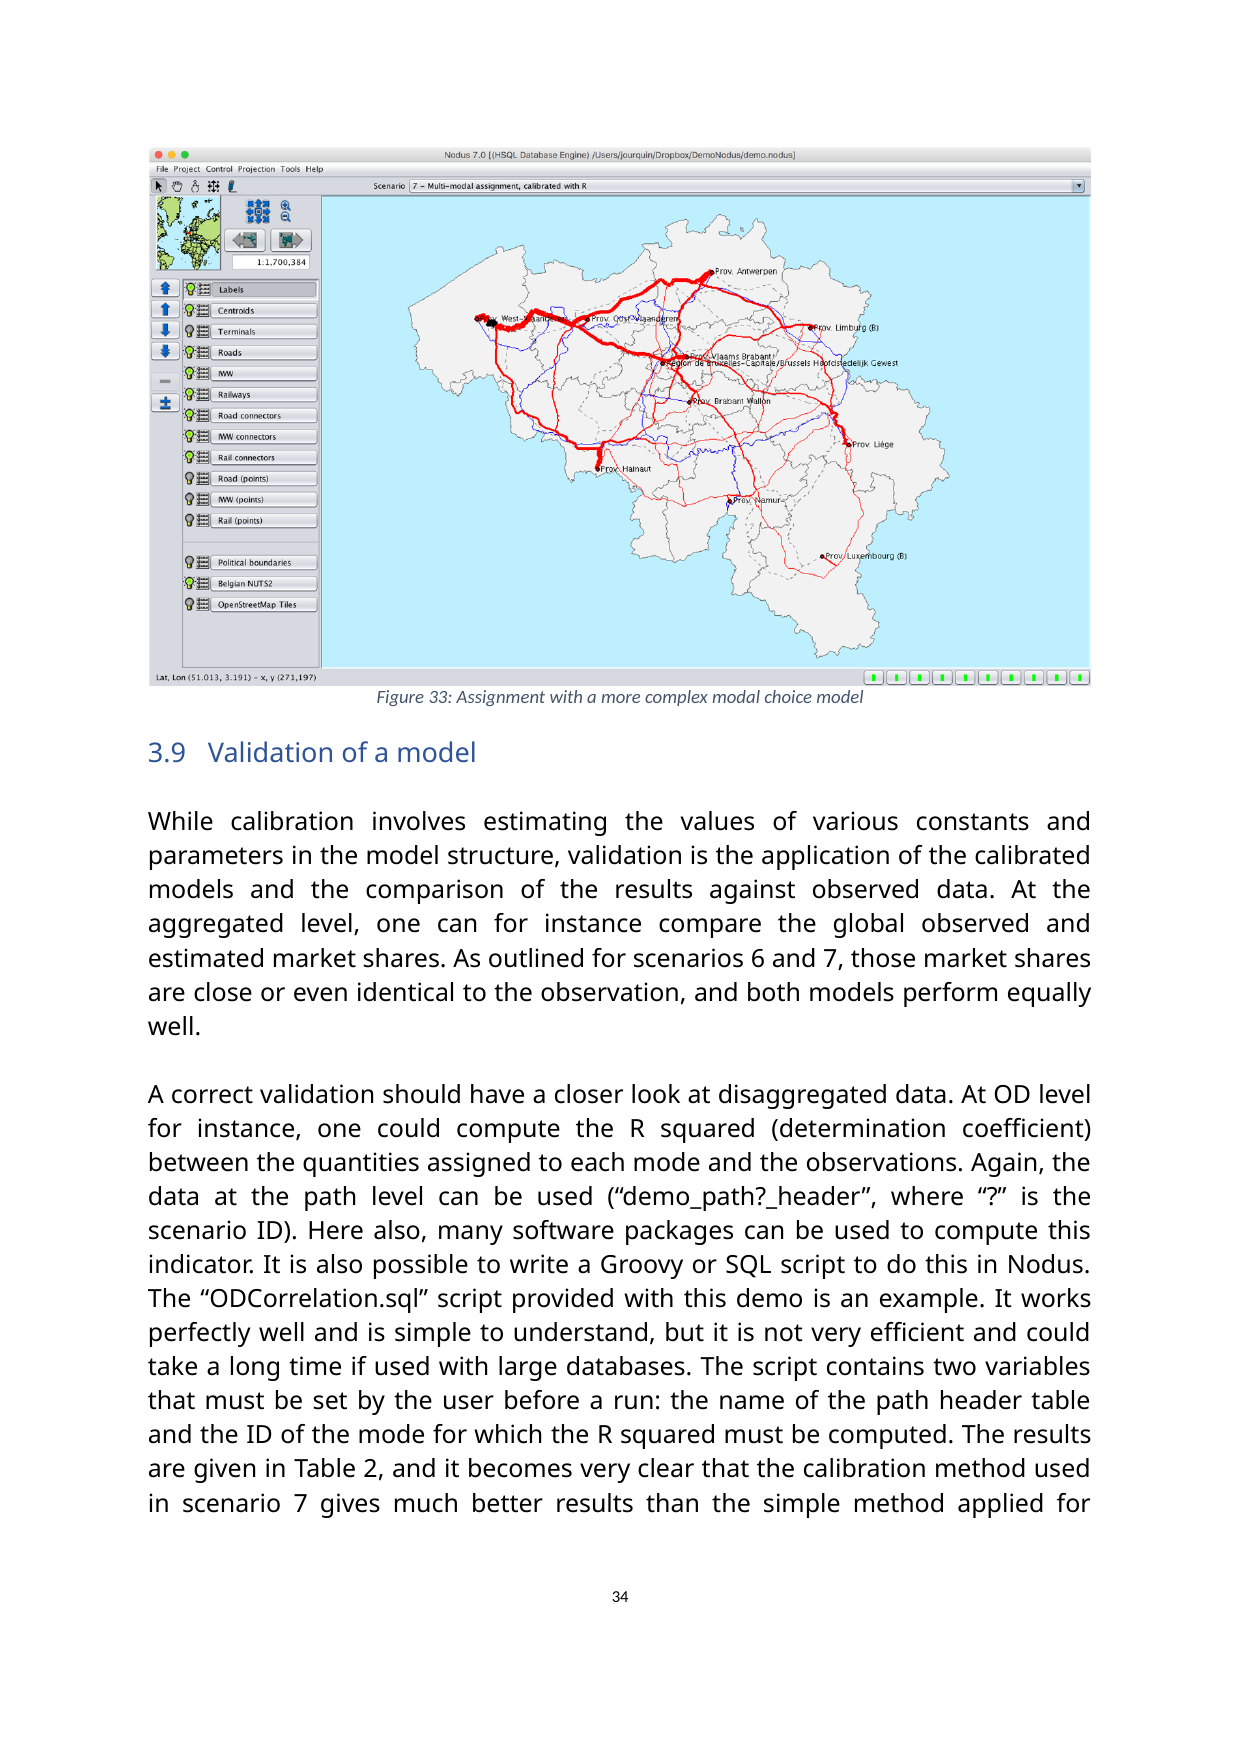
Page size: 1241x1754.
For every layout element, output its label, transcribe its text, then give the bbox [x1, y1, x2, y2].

text A correct validation should have a closer look at disaggregated data. At OD level for instance, one could compute the R squared (determination coefficient) between the quantities assigned to each mode and the observations. Again, the data at the path level can be used (“demo_path?_header”, where “?” is the scenario ID). Here also, many software packages can be used to compute this indicator. It is also possible to write a Groovy or SQL script to do this in Nodus. The “ODCorrelation.sql” script provided with this demo is an example. It works perfectly well and is simple to understand, but it is not very efficient and could take a long time if used with large databases. The script contains two variables that must be set by the user before a run: the name of the path header table and the ID of the mode for which the R squared must be computed. The results are given in Table 2, and it becomes very clear that the calibration method used in scenario 7 gives much better results than the simple method applied for [148, 1076, 1093, 1519]
text While calibration involves estimating the values of various constants and parameters in the model structure, validation is the application of the calibrated models and the comparison of the results against observed data. At the aggregated level, one can for instance compare the global observed and estimated market shares. As outlined for scenarios 6 and 7, those market shares are close or even identical to the observation, and both models perform equally well. [148, 804, 1093, 1042]
picture [149, 147, 1091, 686]
subtitle Validation of a model [148, 733, 1093, 770]
text Figure 33: Assignment with a more complex modal choice model [148, 685, 1093, 708]
